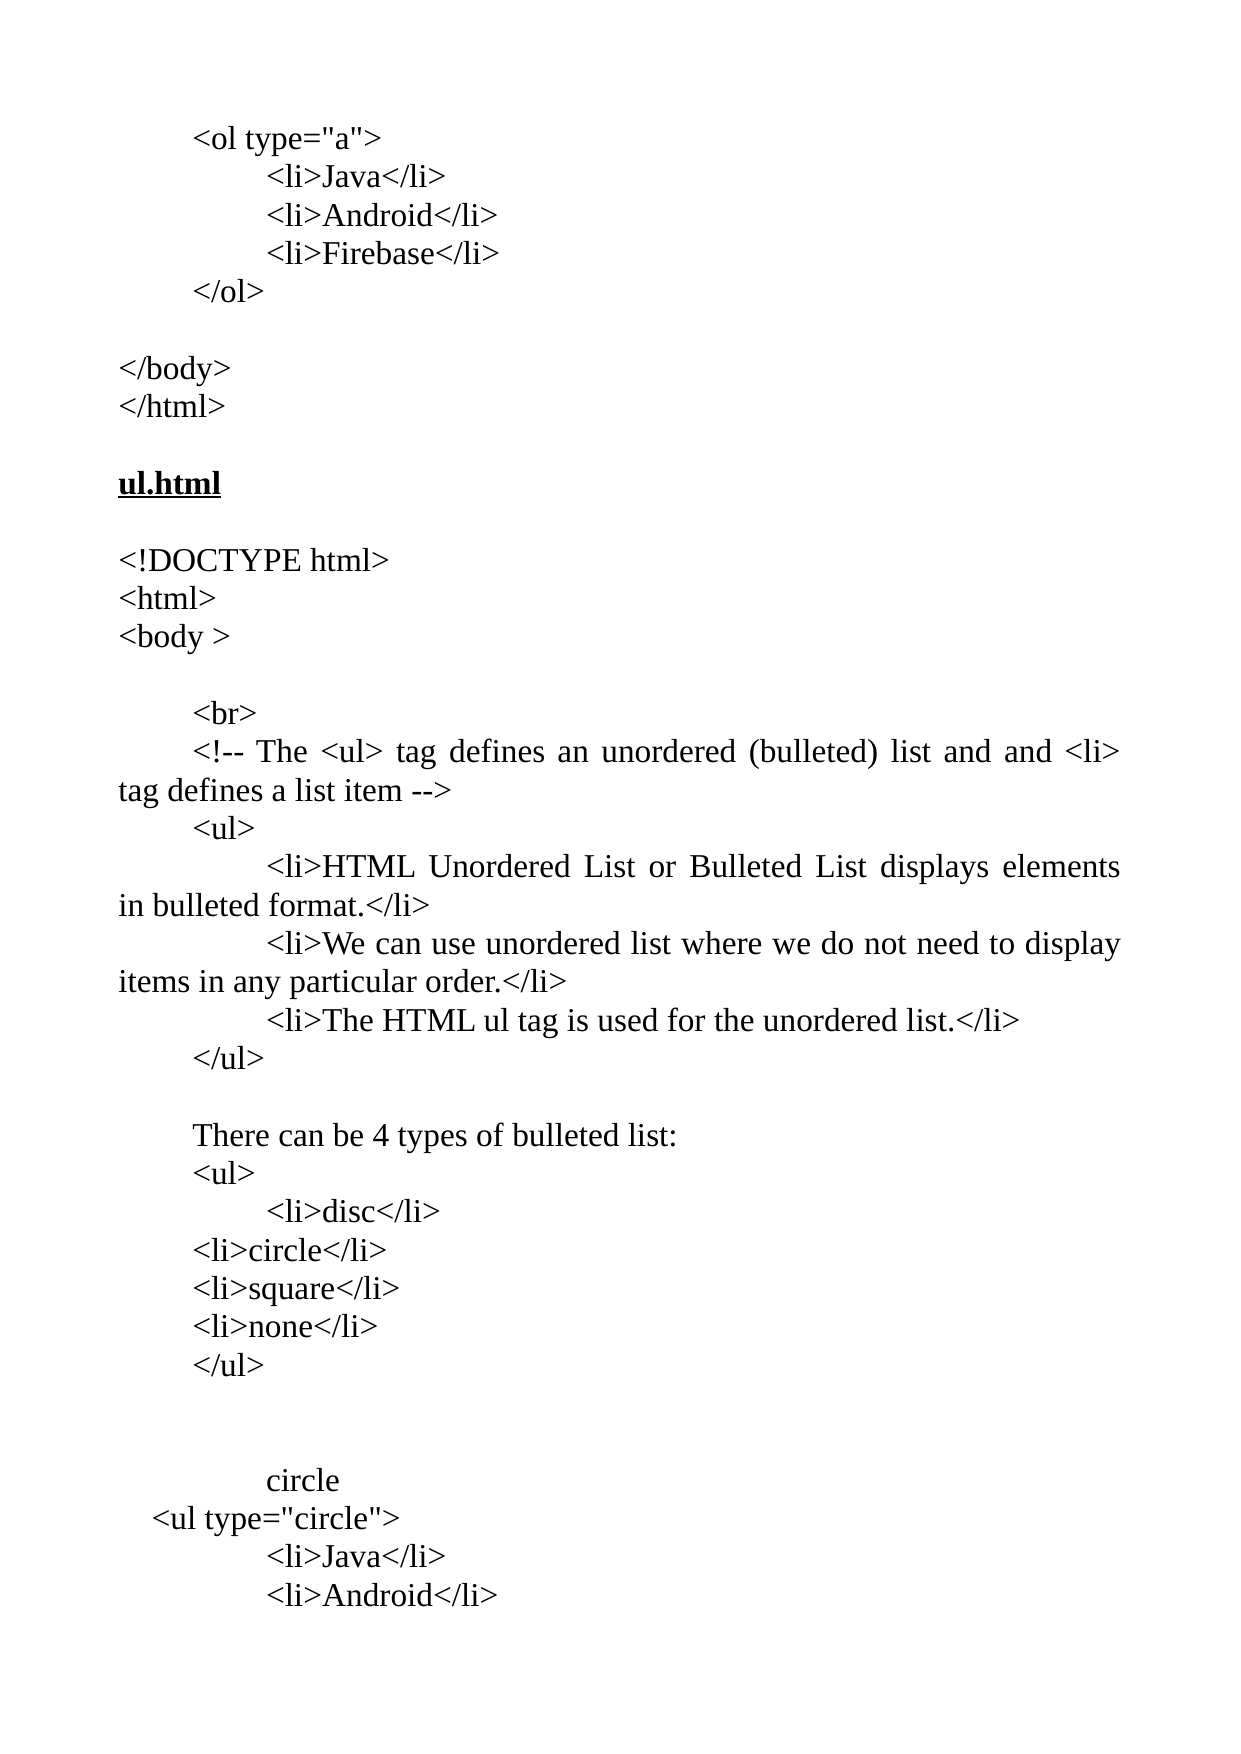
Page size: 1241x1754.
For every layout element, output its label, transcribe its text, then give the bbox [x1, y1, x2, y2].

text There can be 4 types of bulleted list: [118, 1115, 1122, 1153]
text </body> [118, 348, 1122, 386]
text <li>disc</li> [118, 1191, 1122, 1230]
text <body > [118, 616, 1122, 655]
text <html> [118, 578, 1122, 616]
text <li>circle</li> [118, 1230, 1122, 1268]
text <ol type="a"> [118, 118, 1122, 156]
text <li>HTML Unordered List or Bulleted List displays elements in bulleted format.</li> [118, 846, 1122, 923]
text <!-- The <ul> tag defines an unordered (bulleted) list and and <li> tag defines a list item --> [118, 731, 1122, 808]
text <li>Android</li> [118, 195, 1122, 233]
text <li>Java</li> [118, 1536, 1122, 1575]
text circle [118, 1460, 1122, 1498]
text <br> [118, 693, 1122, 731]
text <ul type="circle"> [118, 1498, 1122, 1536]
text </ul> [118, 1345, 1122, 1383]
text <li>The HTML ul tag is used for the unordered list.</li> [118, 1000, 1122, 1038]
text ul.html [118, 463, 1122, 501]
text <!DOCTYPE html> [118, 540, 1122, 578]
text <li>Java</li> [118, 156, 1122, 195]
text <li>We can use unordered list where we do not need to display items in any particular order.</li> [118, 923, 1122, 1000]
text </ol> [118, 271, 1122, 310]
text <li>Android</li> [118, 1575, 1122, 1613]
text <li>square</li> [118, 1268, 1122, 1306]
text </ul> [118, 1038, 1122, 1076]
text <ul> [118, 1153, 1122, 1191]
text </html> [118, 386, 1122, 425]
text <li>Firebase</li> [118, 233, 1122, 271]
text <ul> [118, 808, 1122, 846]
text <li>none</li> [118, 1306, 1122, 1345]
